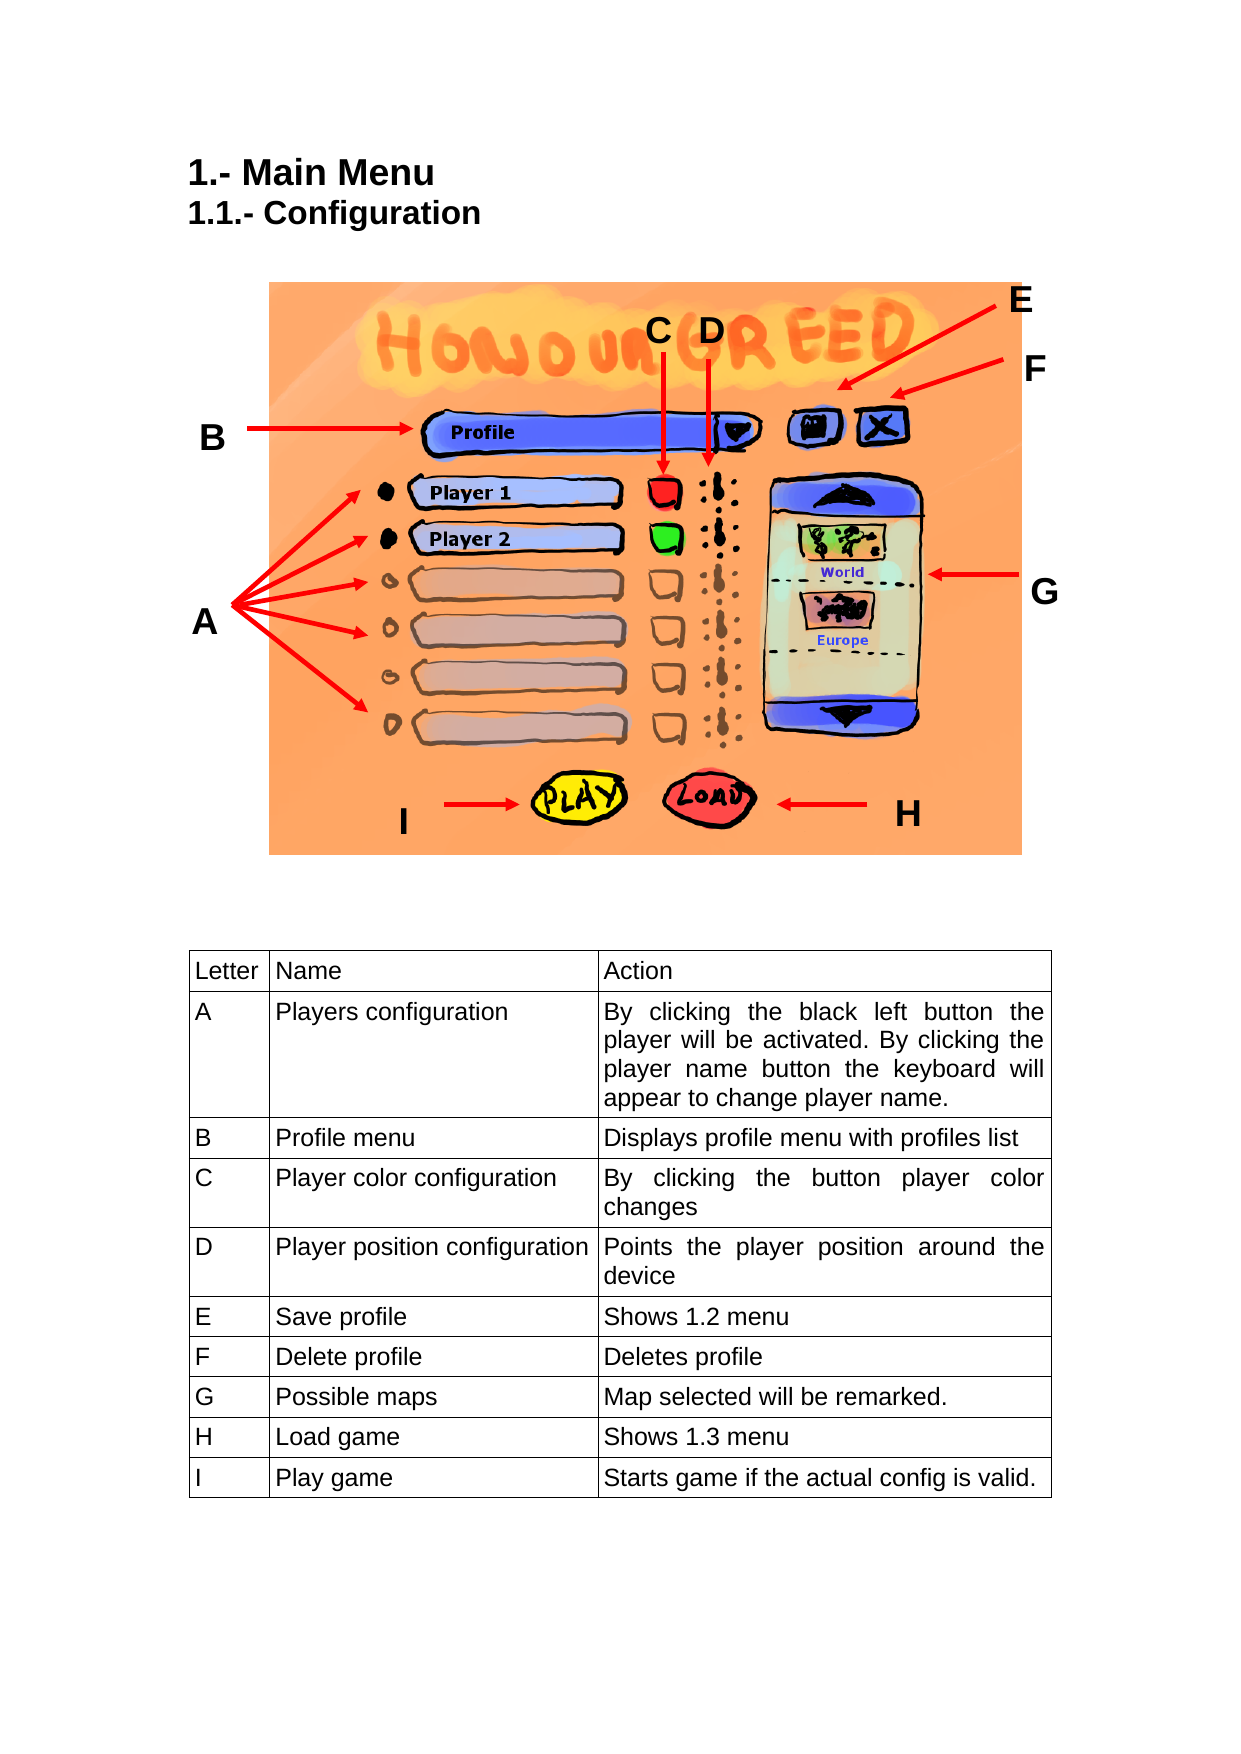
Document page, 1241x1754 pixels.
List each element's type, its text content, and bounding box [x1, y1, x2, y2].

table_cell E [190, 1297, 269, 1336]
table_cell H [190, 1418, 269, 1457]
table_cell Deletes profile [599, 1337, 1051, 1376]
table_cell Delete profile [270, 1337, 598, 1376]
table_cell D [190, 1228, 269, 1296]
table_cell Points the player position around the device [599, 1228, 1051, 1296]
table_cell I [190, 1458, 269, 1497]
table_cell A [190, 992, 269, 1117]
table_cell B [190, 1118, 269, 1157]
table_cell By clicking the black left button the player will be activated. By clicking the player name button the keyboard will appear to change player name. [599, 992, 1051, 1117]
table_cell Save profile [270, 1297, 598, 1336]
table_header Action [599, 951, 1051, 991]
table_cell Starts game if the actual config is valid. [599, 1458, 1051, 1497]
table_cell Player position configuration [270, 1228, 598, 1296]
table_cell Play game [270, 1458, 598, 1497]
picture [1016, 301, 1022, 308]
table_header Name [270, 951, 598, 991]
table_cell Displays profile menu with profiles list [599, 1118, 1051, 1157]
table_cell Player color configuration [270, 1159, 598, 1227]
table_cell Players configuration [270, 992, 598, 1117]
table_cell C [190, 1159, 269, 1227]
table_header Letter [190, 951, 269, 991]
picture [269, 282, 1022, 855]
table_cell Load game [270, 1418, 598, 1457]
table_cell Map selected will be remarked. [599, 1377, 1051, 1417]
table_cell F [190, 1337, 269, 1376]
table_cell Profile menu [270, 1118, 598, 1157]
text 1.1.- Configuration [187, 193, 1053, 232]
table_cell Shows 1.3 menu [599, 1418, 1051, 1457]
picture [1016, 290, 1022, 297]
text 1.- Main Menu [187, 150, 1053, 193]
table_cell By clicking the button player color changes [599, 1159, 1051, 1227]
table_cell Shows 1.2 menu [599, 1297, 1051, 1336]
table_cell G [190, 1377, 269, 1417]
table_cell Possible maps [270, 1377, 598, 1417]
